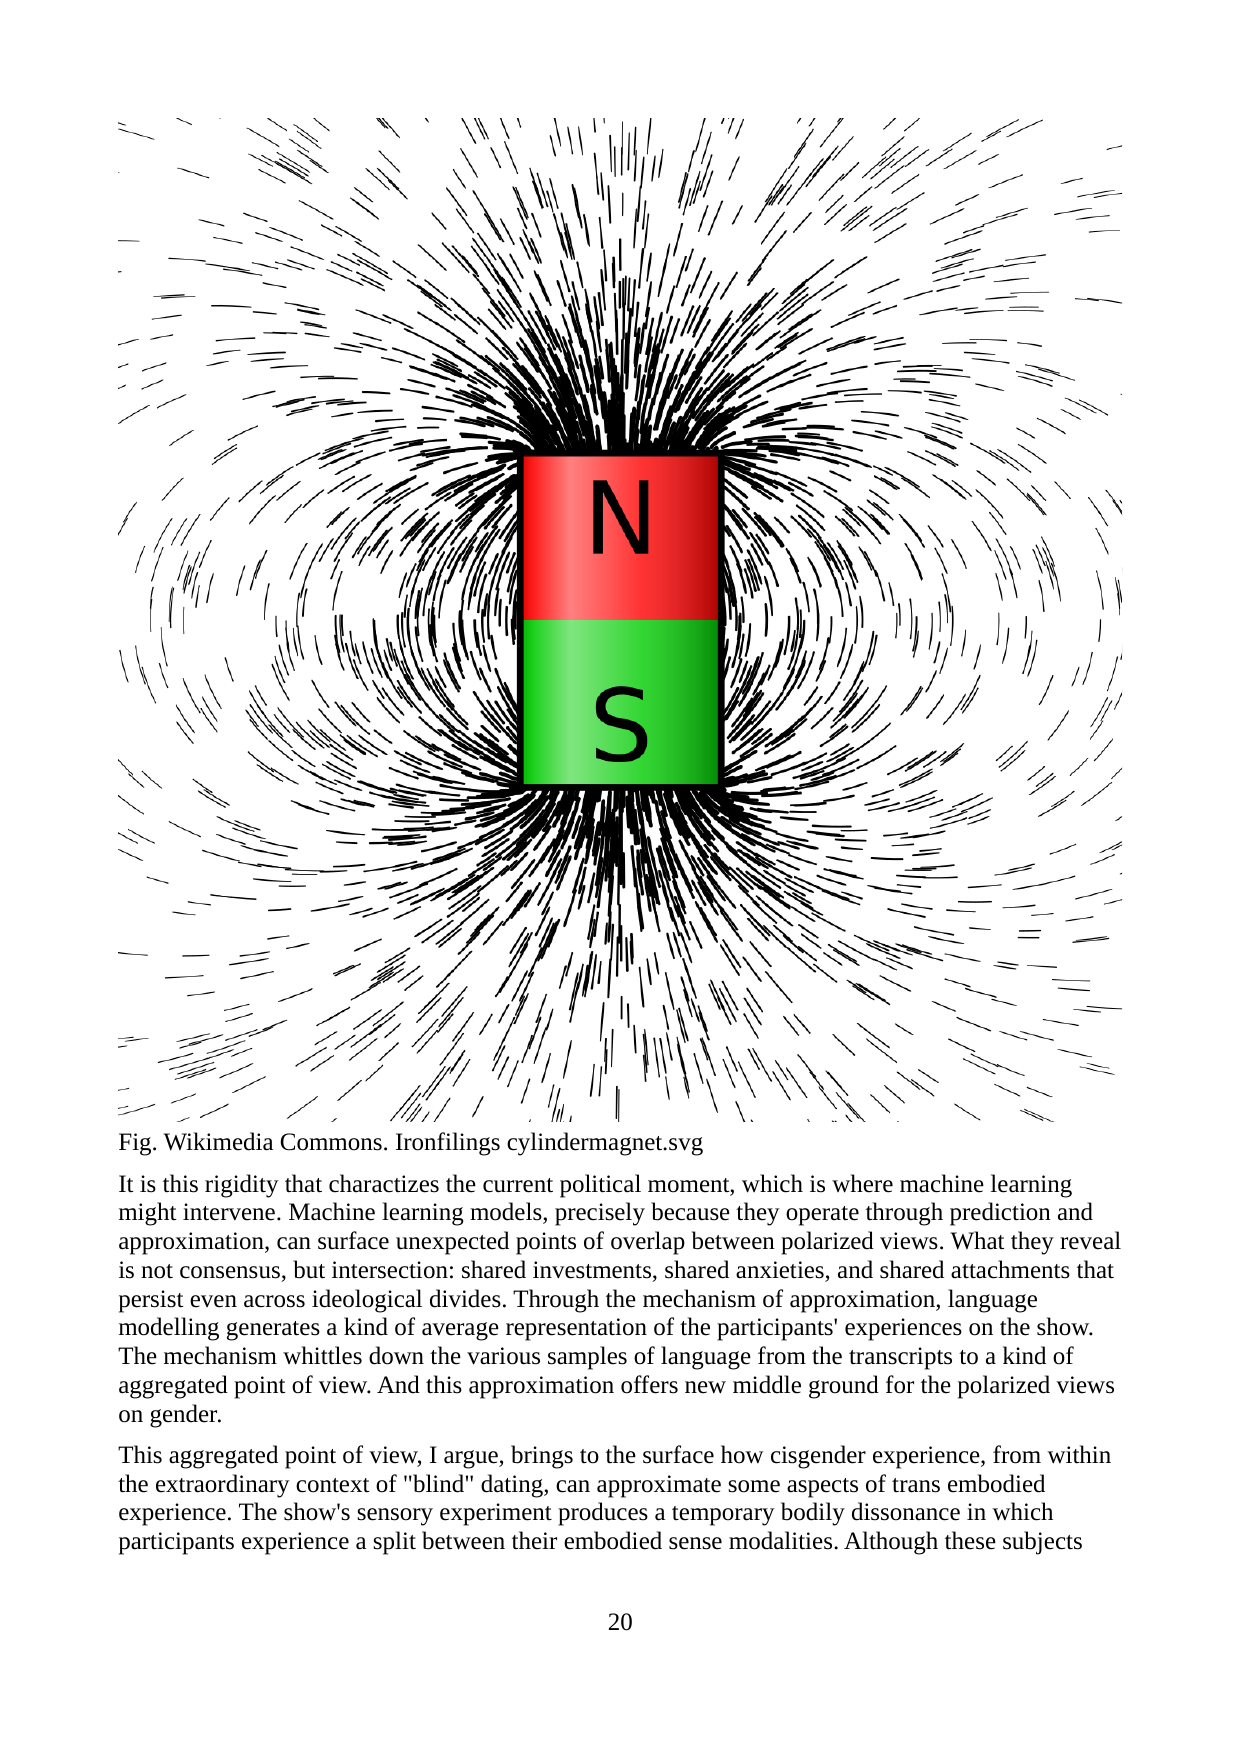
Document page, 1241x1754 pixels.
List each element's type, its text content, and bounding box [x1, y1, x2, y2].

text Fig. Wikimedia Commons. Ironfilings cylindermagnet.svg [118, 1122, 1122, 1156]
text This aggregated point of view, I argue, brings to the surface how cisgender experience, from within the extraordinary context of "blind" dating, can approximate some aspects of trans embodied experience. The show's sensory experiment produces a temporary bodily dissonance in which participants experience a split between their embodied sense modalities. Although these subjects [118, 1440, 1122, 1555]
text It is this rigidity that charactizes the current political moment, which is where machine learning might intervene. Machine learning models, precisely because they operate through prediction and approximation, can surface unexpected points of overlap between polarized views. What they reveal is not consensus, but intersection: shared investments, shared anxieties, and shared attachments that persist even across ideological divides. Through the mechanism of approximation, language modelling generates a kind of average representation of the participants' experiences on the show. The mechanism whittles down the various samples of language from the transcripts to a kind of aggregated point of view. And this approximation offers new middle ground for the polarized views on gender. [118, 1169, 1122, 1427]
